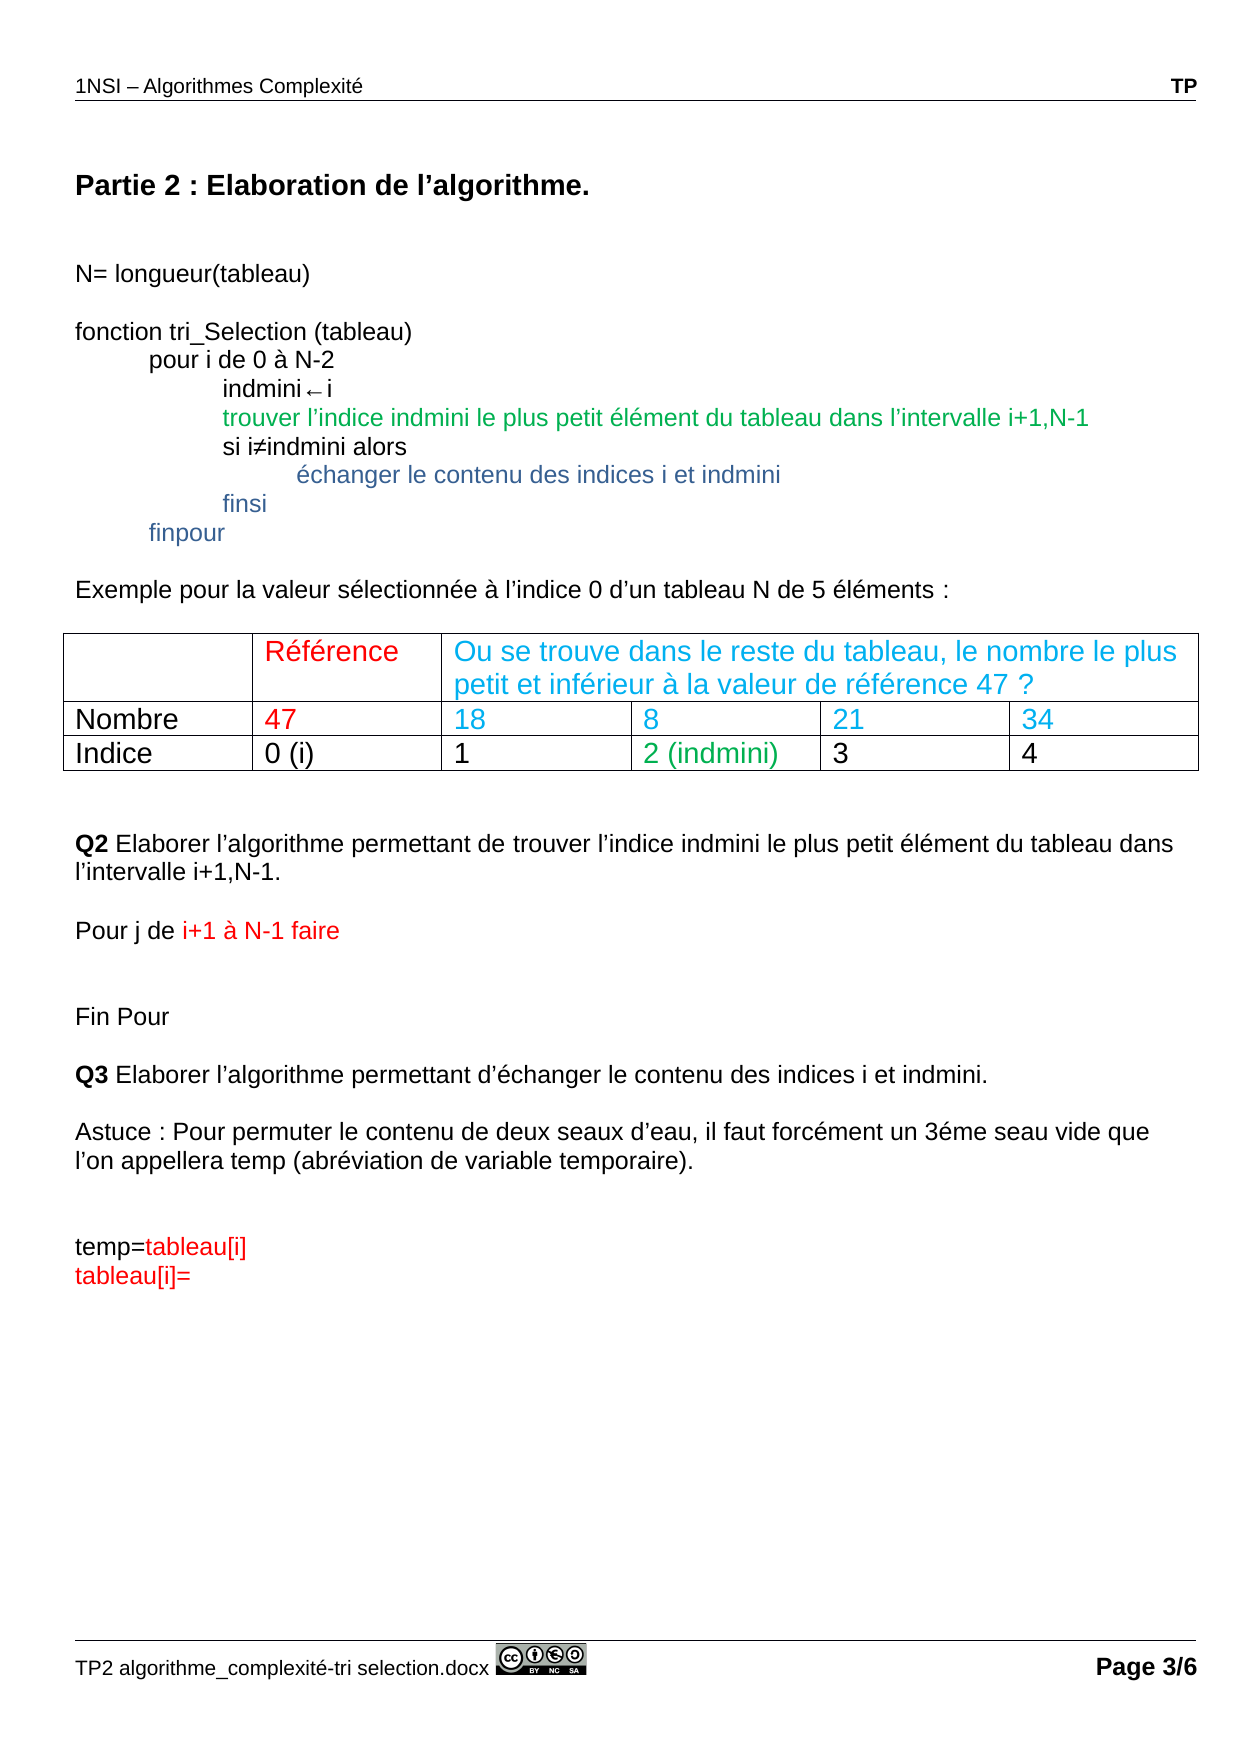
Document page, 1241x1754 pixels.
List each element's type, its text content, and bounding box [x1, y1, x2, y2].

text Q3 Elaborer l’algorithme permettant d’échanger le contenu des indices i et indmini. [75, 1060, 1196, 1089]
table_cell 4 [1010, 736, 1198, 770]
table_cell 21 [821, 702, 1009, 735]
text tableau[i]= [75, 1261, 1196, 1290]
table_cell 0 (i) [253, 736, 441, 770]
text N= longueur(tableau) [75, 259, 1196, 288]
table_cell 34 [1010, 702, 1198, 735]
picture [495, 1643, 587, 1675]
text Partie 2 : Elaboration de l’algorithme. [75, 168, 1196, 201]
table_cell Indice [64, 736, 252, 770]
table_header Ou se trouve dans le reste du tableau, le nombre le plus petit et inférieur à la valeur de référence 47 ? [442, 634, 1198, 701]
table_cell 8 [632, 702, 820, 735]
text échanger le contenu des indices i et indmini [75, 460, 1196, 489]
text indmini←i [149, 374, 1196, 403]
table_cell 1 [442, 736, 631, 770]
text temp=tableau[i] [75, 1232, 1196, 1261]
text pour i de 0 à N-2 [75, 345, 1196, 374]
text finpour [75, 518, 1196, 546]
table_header Référence [253, 634, 441, 701]
table_header [64, 634, 252, 701]
table_cell 3 [821, 736, 1009, 770]
table_cell 2 (indmini) [632, 736, 820, 770]
text Exemple pour la valeur sélectionnée à l’indice 0 d’un tableau N de 5 éléments : [75, 575, 1196, 604]
text si i≠indmini alors [75, 431, 1196, 460]
text Fin Pour [75, 1002, 1196, 1031]
text fonction tri_Selection (tableau) [75, 316, 1196, 345]
text finsi [75, 489, 1196, 518]
text Q2 Elaborer l’algorithme permettant de trouver l’indice indmini le plus petit élément du tableau dans l’intervalle i+1,N-1. [75, 828, 1196, 886]
table_cell 47 [253, 702, 441, 735]
text Astuce : Pour permuter le contenu de deux seaux d’eau, il faut forcément un 3éme seau vide que l’on appellera temp (abréviation de variable temporaire). [75, 1117, 1196, 1175]
table_cell Nombre [64, 702, 252, 735]
table_cell 18 [442, 702, 631, 735]
text trouver l’indice indmini le plus petit élément du tableau dans l’intervalle i+1,N-1 [75, 403, 1196, 431]
text Pour j de i+1 à N‐1 faire [75, 915, 1196, 945]
